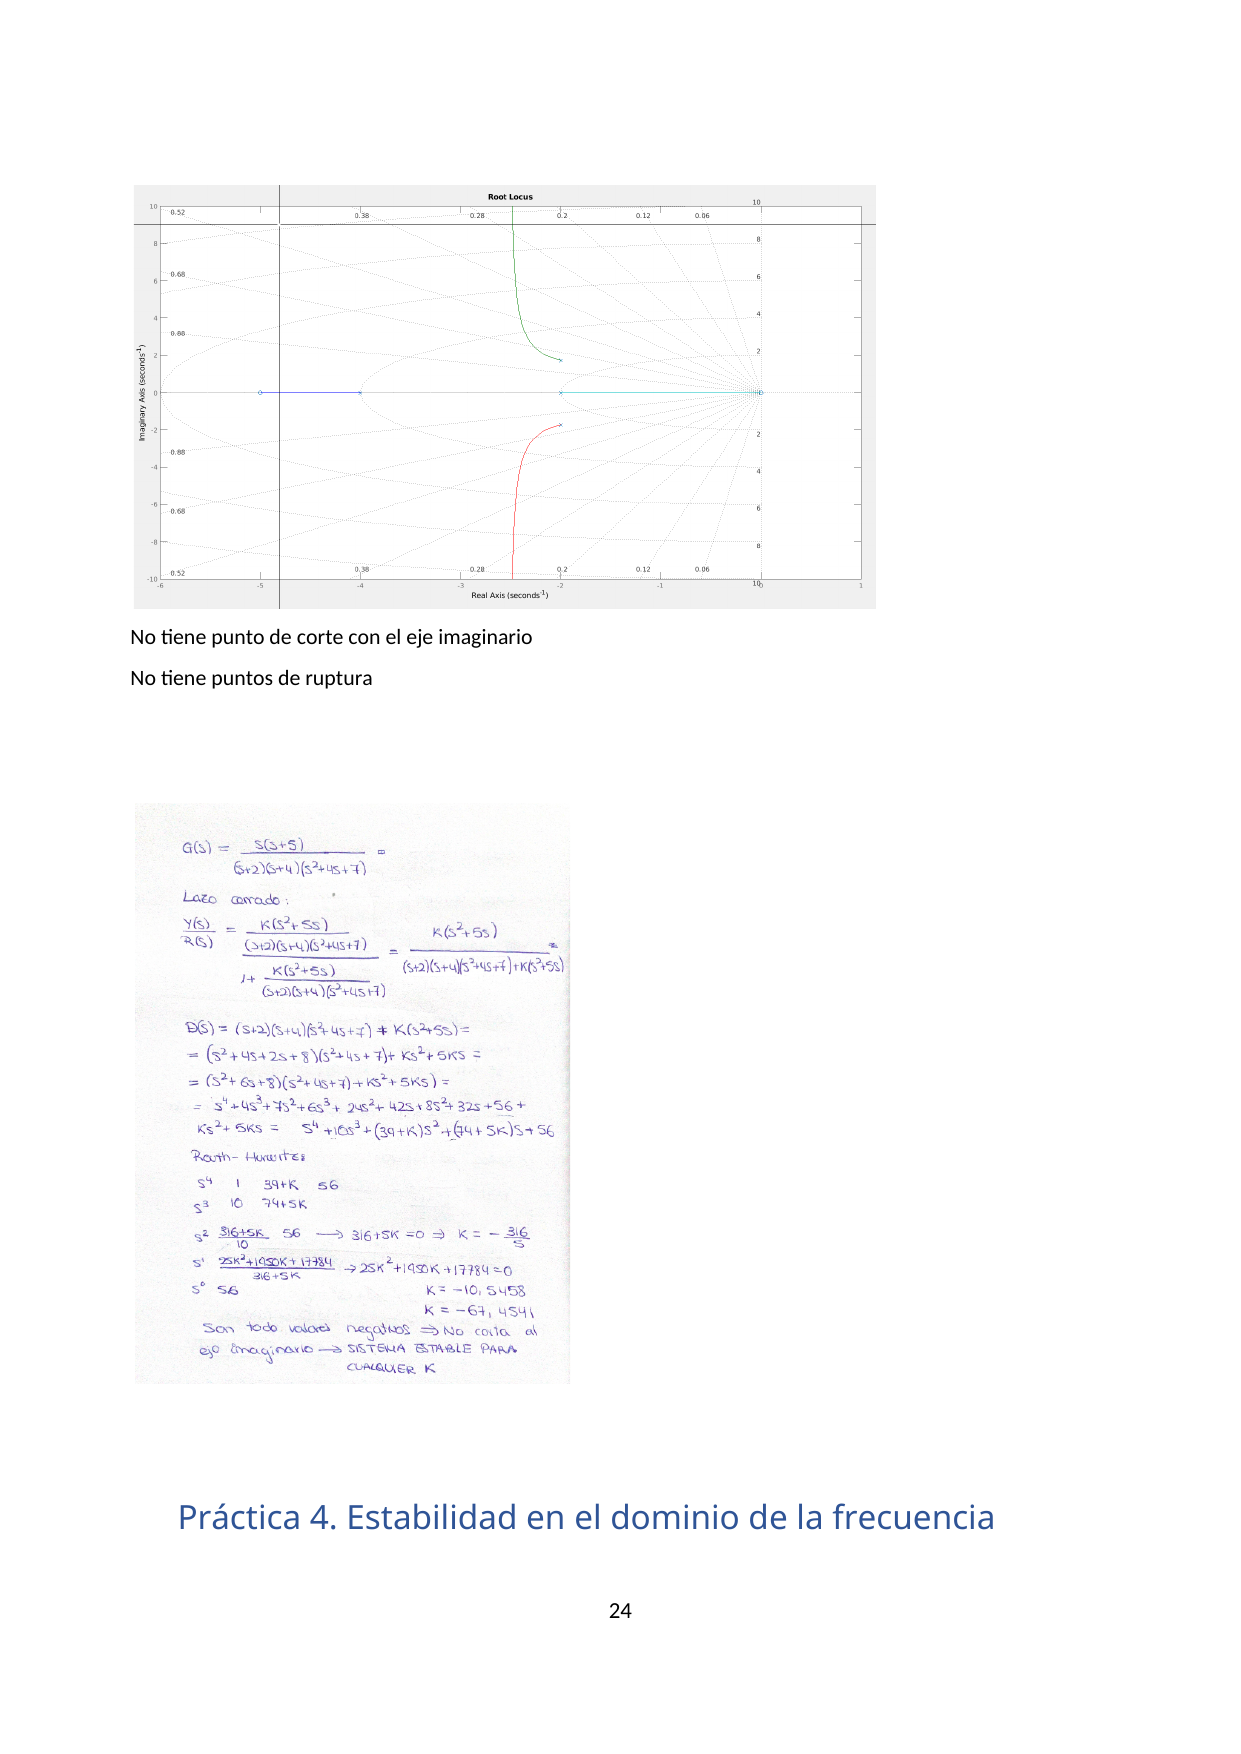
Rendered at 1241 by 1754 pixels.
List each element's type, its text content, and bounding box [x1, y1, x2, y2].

subtitle Práctica 4. Estabilidad en el dominio de la frecuencia [177, 1494, 1063, 1539]
text No tiene puntos de ruptura [130, 664, 872, 691]
text No tiene punto de corte con el eje imaginario [130, 184, 872, 650]
picture [133, 185, 876, 609]
picture [135, 803, 571, 1384]
